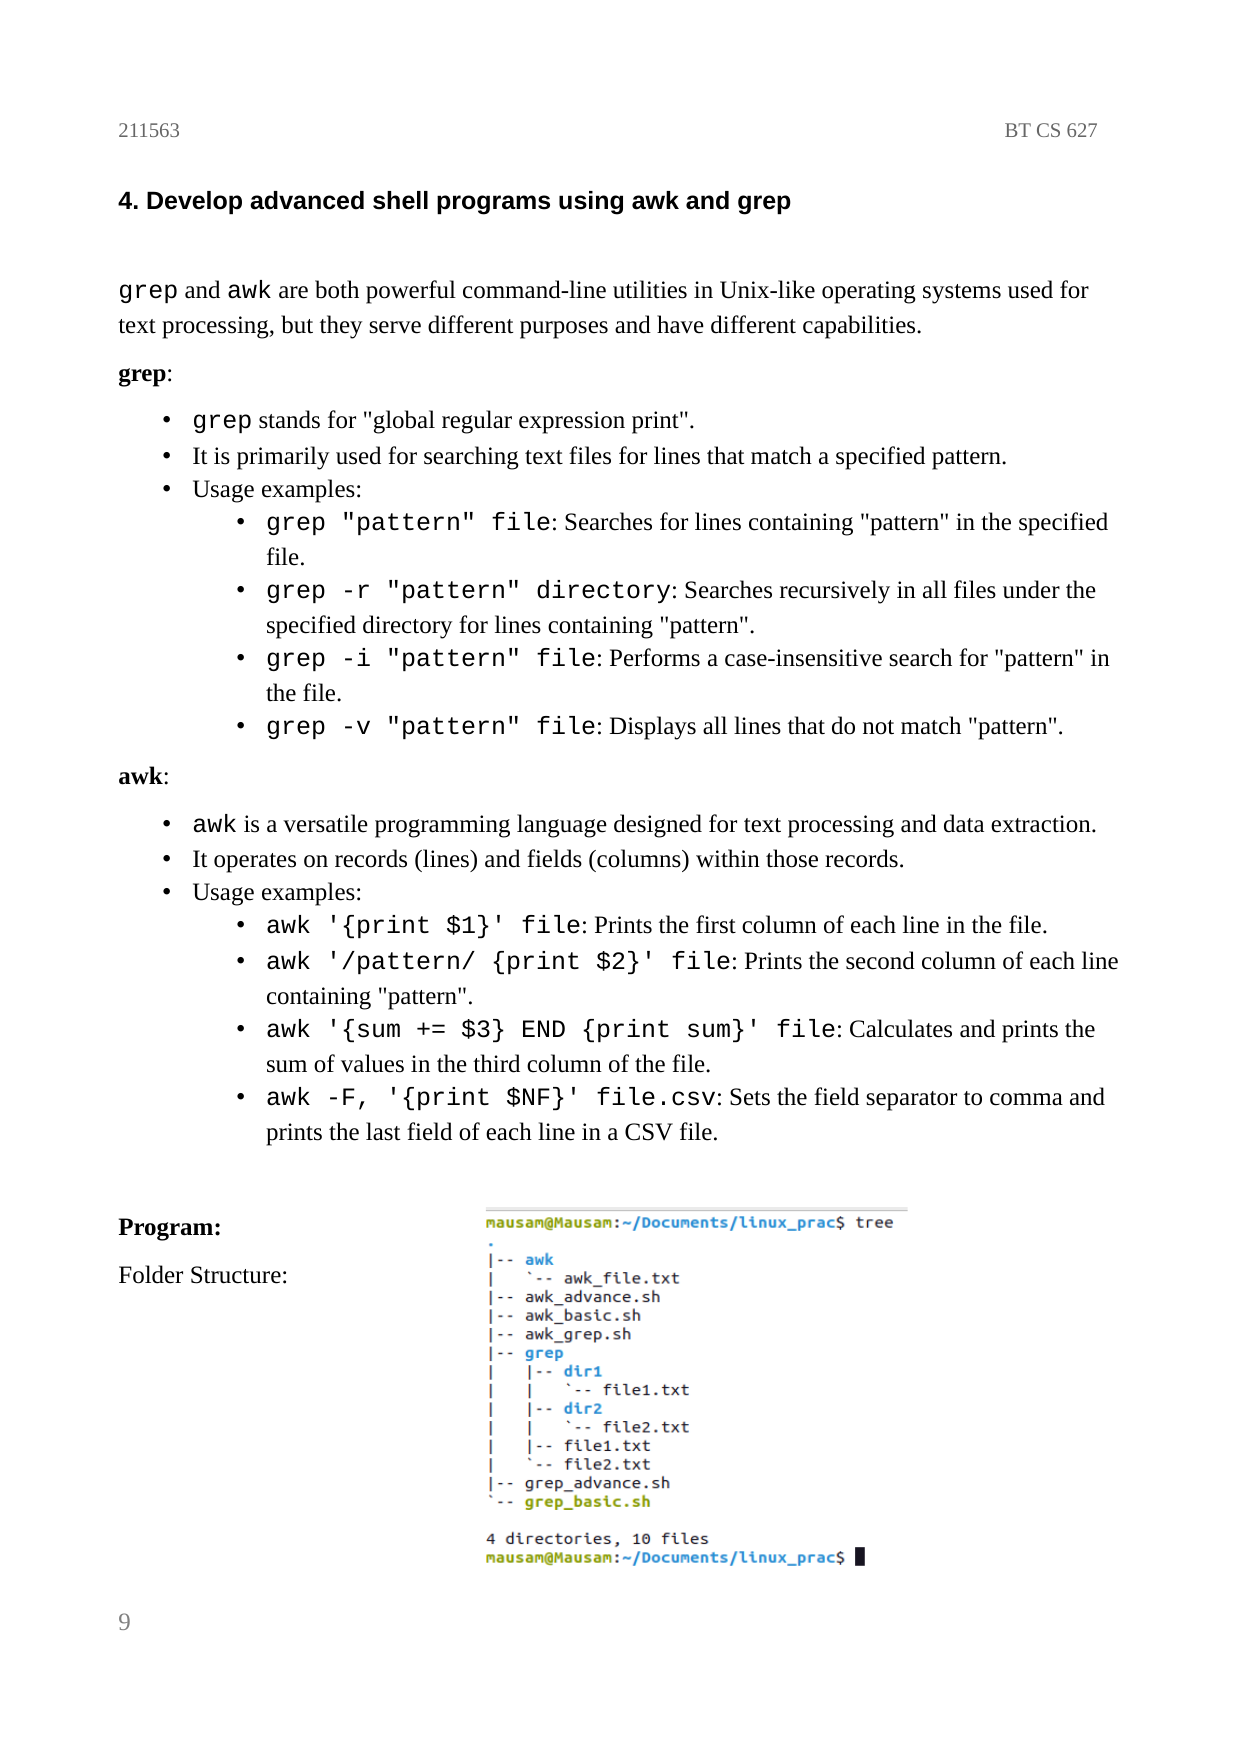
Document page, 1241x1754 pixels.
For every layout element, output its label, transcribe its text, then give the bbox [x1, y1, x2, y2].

text [908, 1260, 1122, 1289]
list grep -i "pattern" file: Performs a case-insensitive search for "pattern" in the file. [236, 643, 1122, 707]
picture [485, 1207, 908, 1572]
list awk -F, '{print $NF}' file.csv: Sets the field separator to comma and prints the last field of each line in a CSV file. [236, 1082, 1122, 1146]
list Usage examples: [162, 877, 1122, 906]
list grep "pattern" file: Searches for lines containing "pattern" in the specified file. [236, 507, 1122, 571]
list grep stands for "global regular expression print". [162, 405, 1122, 436]
subtitle 4. Develop advanced shell programs using awk and grep [118, 186, 1122, 215]
list awk '{print $1}' file: Prints the first column of each line in the file. [236, 910, 1122, 941]
text awk: [118, 761, 1122, 790]
list Usage examples: [162, 474, 1122, 503]
text grep and awk are both powerful command-line utilities in Unix-like operating systems used for text processing, but they serve different purposes and have different capabilities. [118, 275, 1122, 339]
list It operates on records (lines) and fields (columns) within those records. [162, 844, 1122, 873]
text grep: [118, 358, 1122, 387]
text [908, 1212, 1122, 1241]
list It is primarily used for searching text files for lines that match a specified pattern. [162, 441, 1122, 469]
list awk '/pattern/ {print $2}' file: Prints the second column of each line containing "pattern". [236, 946, 1122, 1009]
text Program: [118, 1212, 485, 1241]
list grep -r "pattern" directory: Searches recursively in all files under the specified directory for lines containing "pattern". [236, 575, 1122, 639]
list awk is a versatile programming language designed for text processing and data extraction. [162, 809, 1122, 840]
list awk '{sum += $3} END {print sum}' file: Calculates and prints the sum of values in the third column of the file. [236, 1014, 1122, 1078]
list grep -v "pattern" file: Displays all lines that do not match "pattern". [236, 711, 1122, 742]
text Folder Structure: [118, 1260, 485, 1289]
